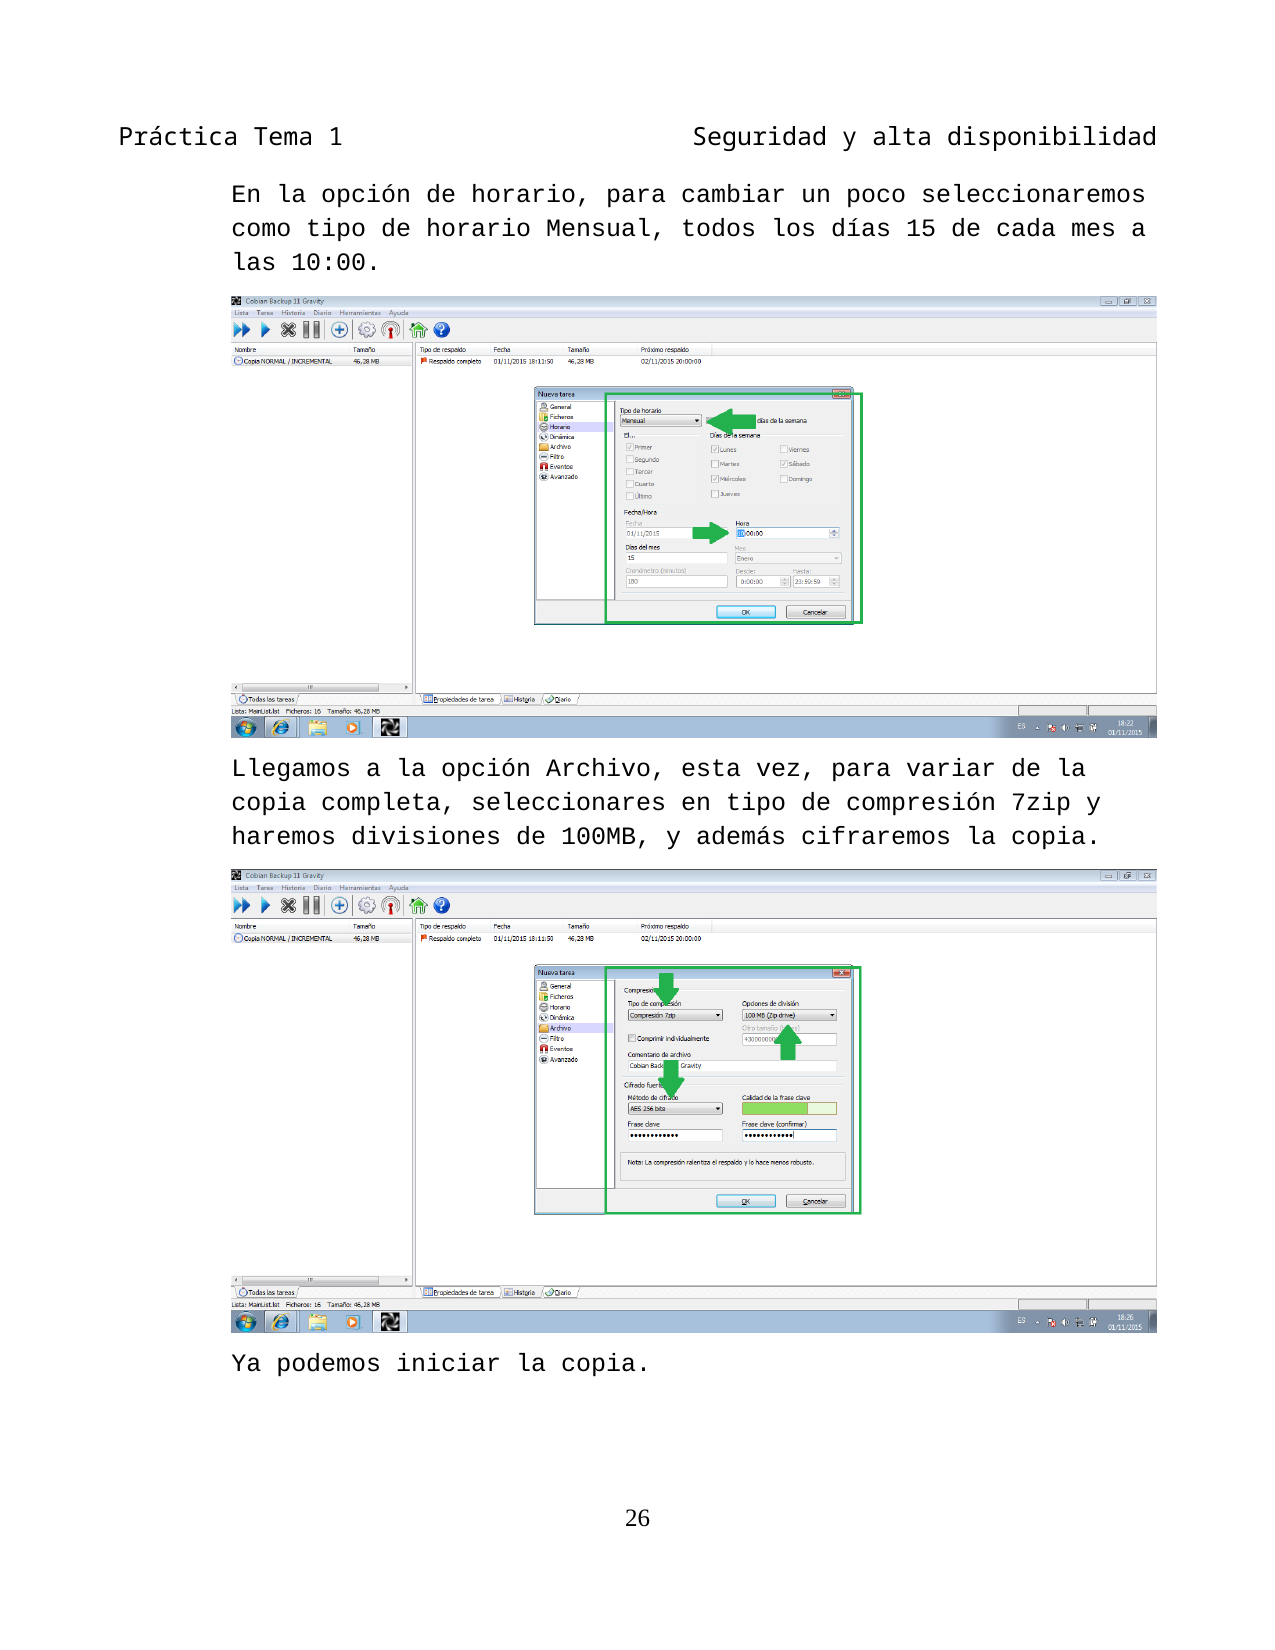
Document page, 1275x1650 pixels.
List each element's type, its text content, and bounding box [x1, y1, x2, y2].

text En la opción de horario, para cambiar un poco seleccionaremos como tipo de horario Mensual, todos los días 15 de cada mes a las 10:00. [231, 182, 1157, 278]
picture [231, 296, 1157, 738]
picture [231, 869, 1157, 1333]
text Llegamos a la opción Archivo, esta vez, para variar de la copia completa, seleccionares en tipo de compresión 7zip y haremos divisiones de 100MB, y además cifraremos la copia. [231, 755, 1157, 852]
text Ya podemos iniciar la copia. [231, 1351, 1157, 1379]
